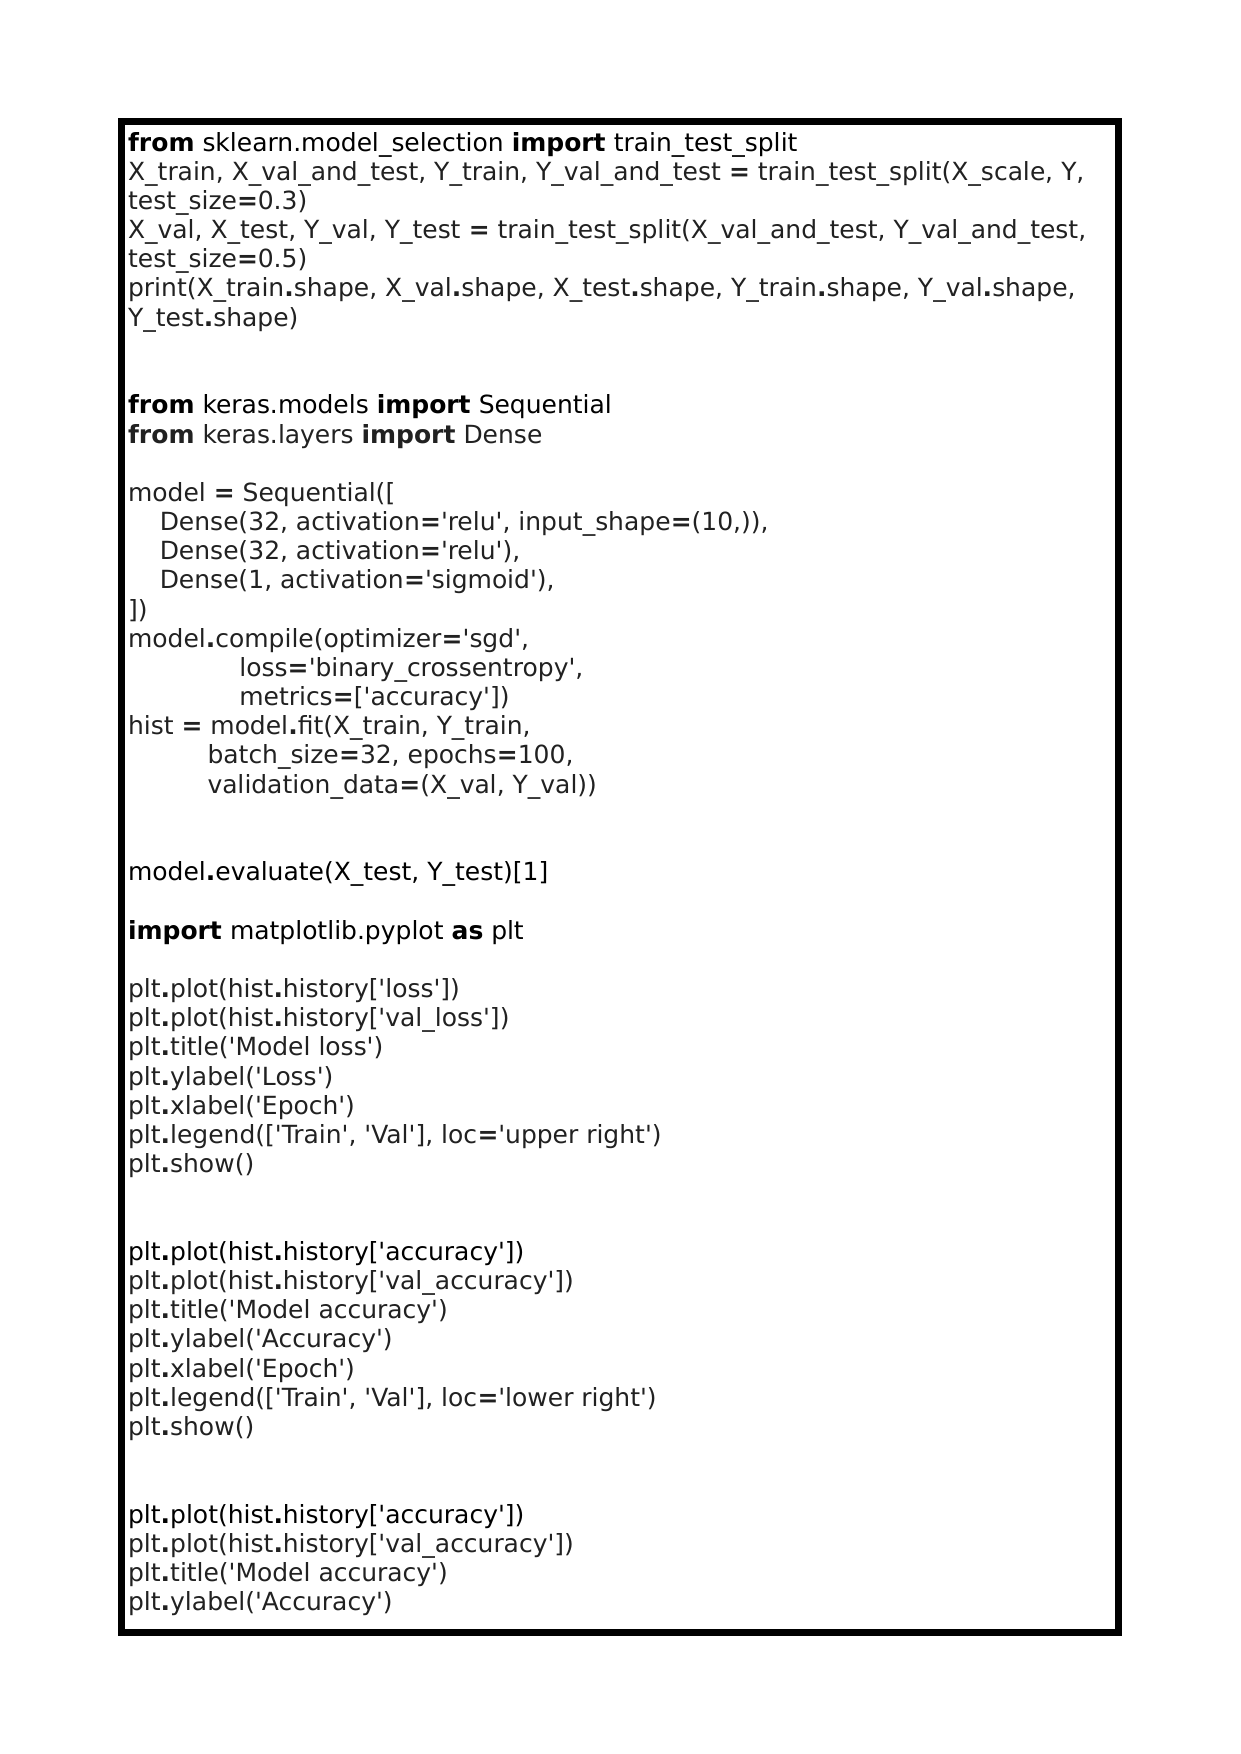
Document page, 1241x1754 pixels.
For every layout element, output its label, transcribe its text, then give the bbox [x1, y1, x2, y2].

text Dense(1, activation='sigmoid'), [128, 566, 1112, 595]
text print(X_train.shape, X_val.shape, X_test.shape, Y_train.shape, Y_val.shape, Y_test.shape) [128, 274, 1112, 332]
text ]) [128, 595, 1112, 624]
text plt.title('Model accuracy') [128, 1295, 1112, 1324]
text hist = model.fit(X_train, Y_train, [128, 711, 1112, 741]
text plt.ylabel('Accuracy') [128, 1324, 1112, 1354]
text Dense(32, activation='relu'), [128, 536, 1112, 566]
text loss='binary_crossentropy', [128, 653, 1112, 682]
text plt.show() [128, 1412, 1112, 1441]
text metrics=['accuracy']) [128, 682, 1112, 711]
text X_train, X_val_and_test, Y_train, Y_val_and_test = train_test_split(X_scale, Y, test_size=0.3) [128, 157, 1112, 215]
text plt.plot(hist.history['accuracy']) [128, 1237, 1112, 1266]
text model.compile(optimizer='sgd', [128, 624, 1112, 653]
text plt.title('Model loss') [128, 1033, 1112, 1062]
text plt.xlabel('Epoch') [128, 1091, 1112, 1120]
text Dense(32, activation='relu', input_shape=(10,)), [128, 507, 1112, 536]
text plt.plot(hist.history['loss']) [128, 974, 1112, 1003]
text from keras.layers import Dense [128, 420, 1112, 449]
text plt.legend(['Train', 'Val'], loc='upper right') [128, 1120, 1112, 1149]
text plt.xlabel('Epoch') [128, 1354, 1112, 1383]
text model.evaluate(X_test, Y_test)[1] [128, 858, 1112, 887]
text plt.legend(['Train', 'Val'], loc='lower right') [128, 1383, 1112, 1412]
text import matplotlib.pyplot as plt [128, 916, 1112, 945]
text validation_data=(X_val, Y_val)) [128, 770, 1112, 799]
text batch_size=32, epochs=100, [128, 741, 1112, 770]
text plt.plot(hist.history['val_accuracy']) [128, 1529, 1112, 1558]
text X_val, X_test, Y_val, Y_test = train_test_split(X_val_and_test, Y_val_and_test, test_size=0.5) [128, 215, 1112, 274]
text plt.plot(hist.history['val_accuracy']) [128, 1266, 1112, 1295]
text plt.title('Model accuracy') [128, 1558, 1112, 1587]
text plt.show() [128, 1149, 1112, 1178]
text from keras.models import Sequential [128, 391, 1112, 420]
text from sklearn.model_selection import train_test_split [128, 128, 1112, 157]
text plt.ylabel('Loss') [128, 1062, 1112, 1091]
text plt.plot(hist.history['val_loss']) [128, 1003, 1112, 1033]
text plt.plot(hist.history['accuracy']) [128, 1500, 1112, 1529]
text plt.ylabel('Accuracy') [128, 1587, 1112, 1617]
text model = Sequential([ [128, 478, 1112, 507]
